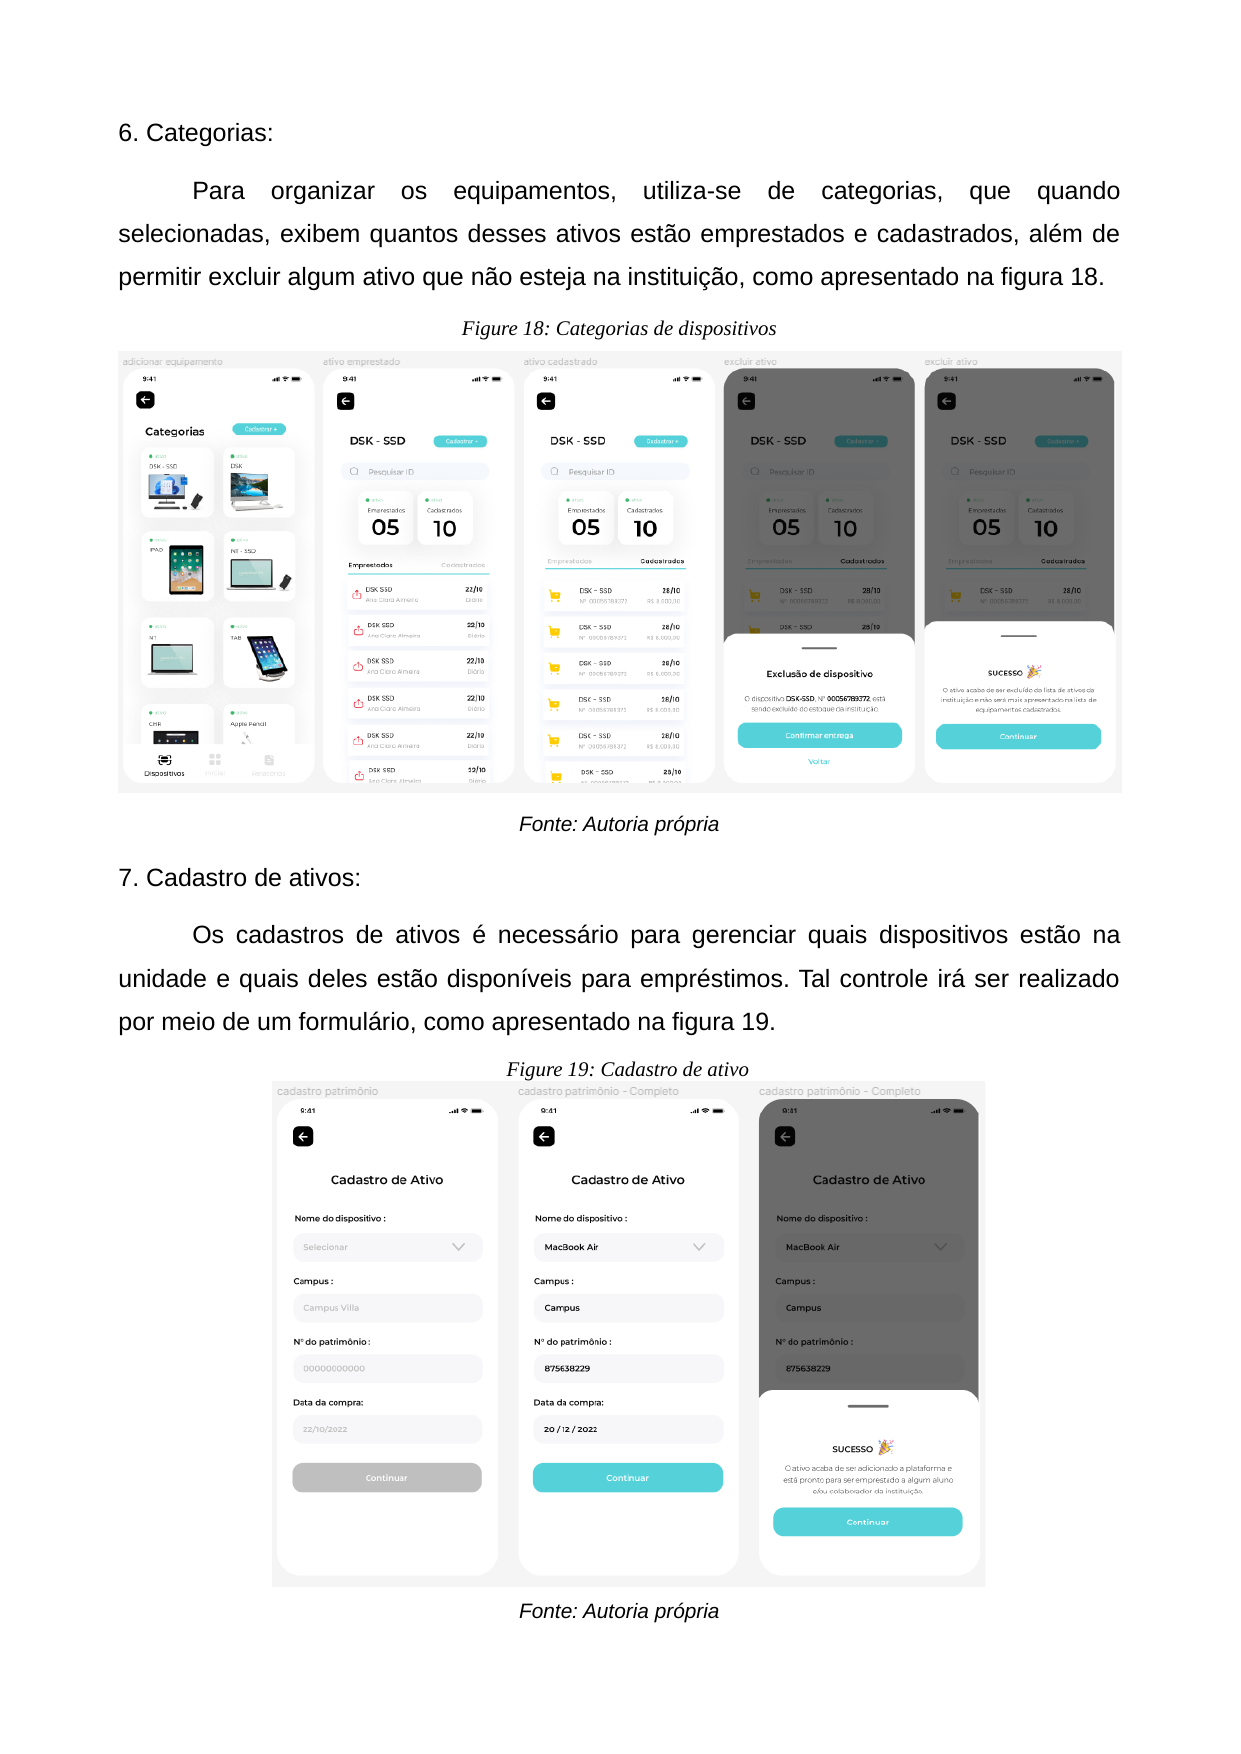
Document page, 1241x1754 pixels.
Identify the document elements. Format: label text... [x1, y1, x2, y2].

text [272, 1045, 985, 1057]
text Para organizar os equipamentos, utiliza-se de categorias, que quando selecionadas, exibem quantos desses ativos estão emprestados e cadastrados, além de permitir excluir algum ativo que não esteja na instituição, como apresentado na figura 18. [118, 176, 1122, 291]
picture [271, 1081, 986, 1587]
text Os cadastros de ativos é necessário para gerenciar quais dispositivos estão na unidade e quais deles estão disponíveis para empréstimos. Tal controle irá ser realizado por meio de um formulário, como apresentado na figura 19. [118, 921, 1122, 1036]
text 6. Categorias: [118, 118, 1122, 147]
text Figure 18: Categorias de dispositivos [118, 316, 1122, 340]
text [118, 303, 1122, 316]
text Fonte: Autoria própria [118, 1064, 1122, 1623]
text Fonte: Autoria própria [118, 793, 1122, 836]
text 7. Cadastro de ativos: [118, 863, 1122, 892]
text [118, 340, 1122, 351]
text Figure 19: Cadastro de ativo [272, 1057, 985, 1081]
picture [118, 351, 1123, 793]
